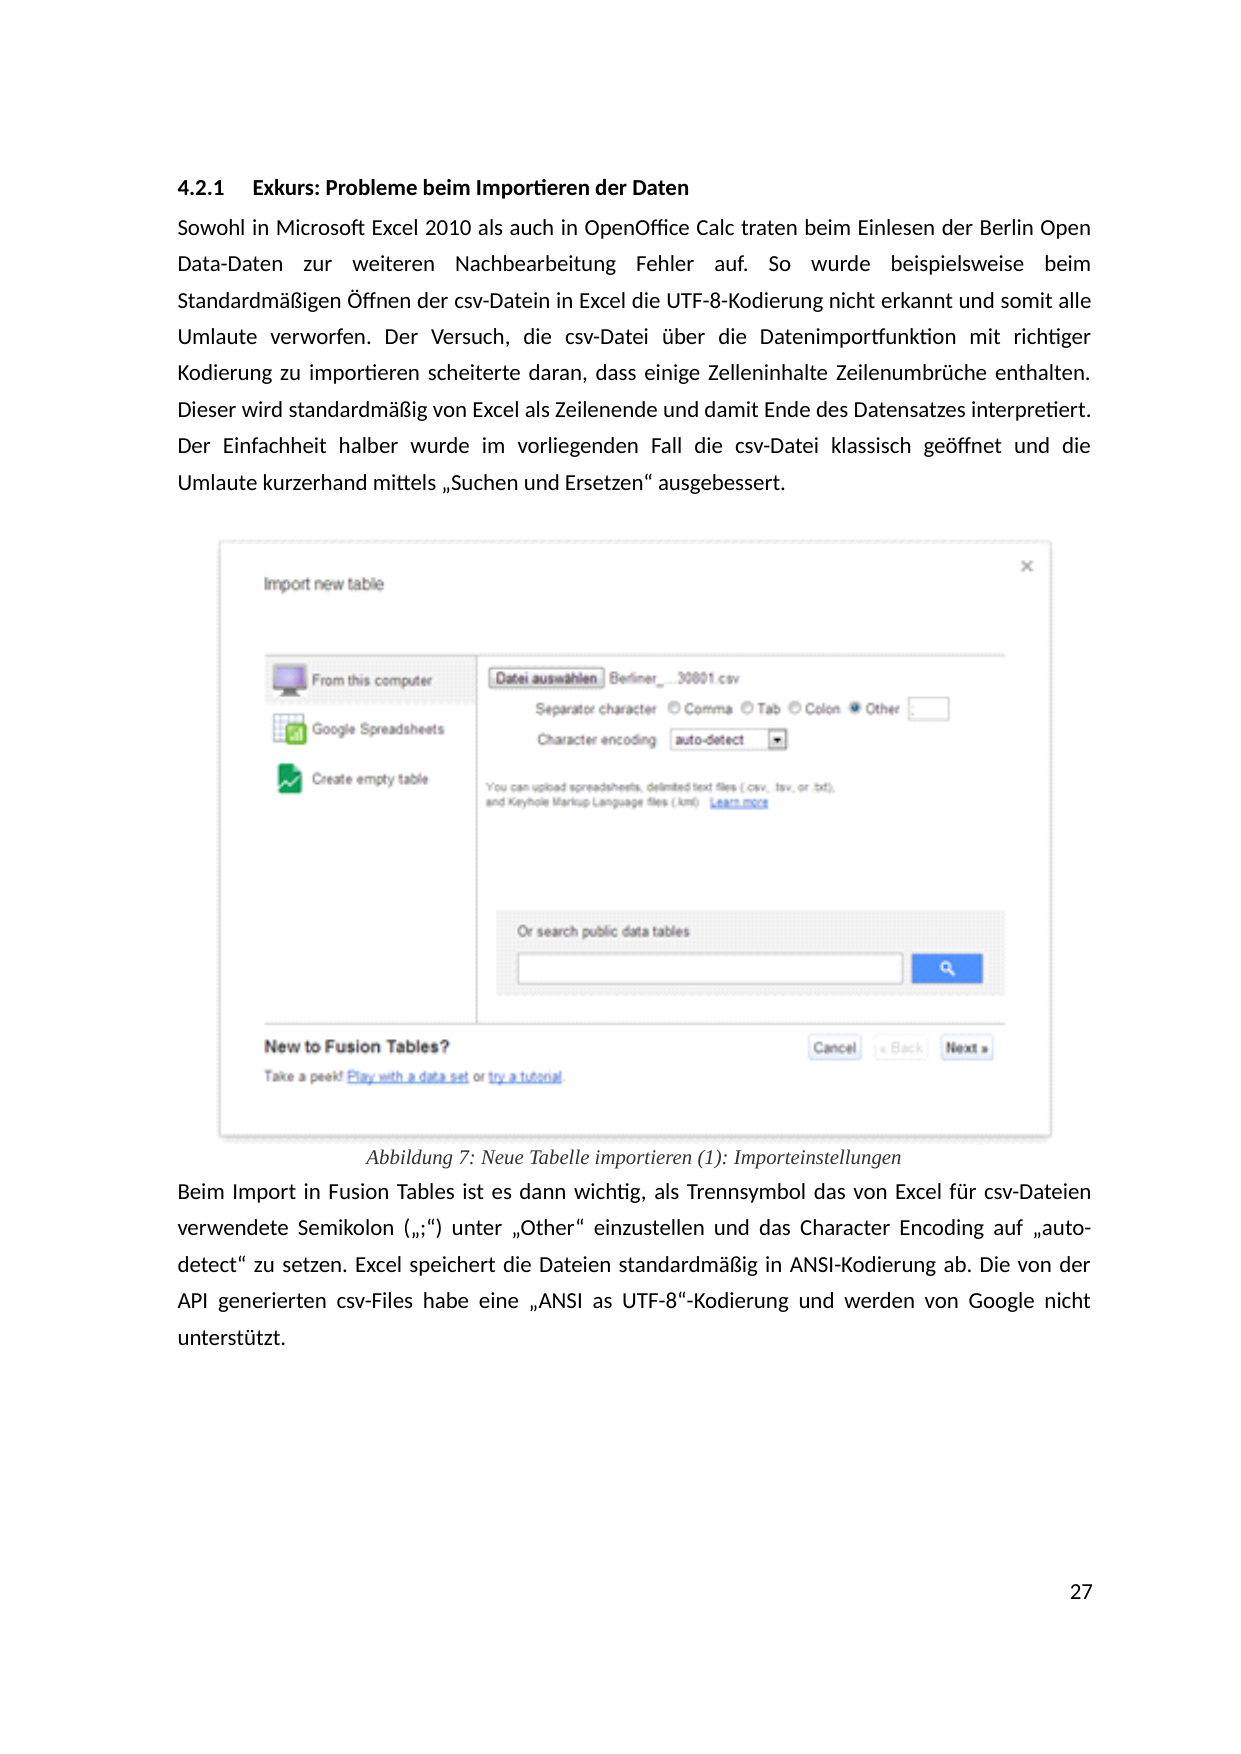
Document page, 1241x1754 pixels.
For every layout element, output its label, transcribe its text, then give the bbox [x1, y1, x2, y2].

text Sowohl in Microsoft Excel 2010 als auch in OpenOffice Calc traten beim Einlesen der Berlin Open Data-Daten zur weiteren Nachbearbeitung Fehler auf. So wurde beispielsweise beim Standardmäßigen Öffnen der csv-Datein in Excel die UTF-8-Kodierung nicht erkannt und somit alle Umlaute verworfen. Der Versuch, die csv-Datei über die Datenimportfunktion mit richtiger Kodierung zu importieren scheiterte daran, dass einige Zelleninhalte Zeilenumbrüche enthalten. Dieser wird standardmäßig von Excel als Zeilenende und damit Ende des Datensatzes interpretiert. Der Einfachheit halber wurde im vorliegenden Fall die csv-Datei klassisch geöffnet und die Umlaute kurzerhand mittels „Suchen und Ersetzen“ ausgebessert. [177, 213, 1093, 496]
subtitle Exkurs: Probleme beim Importieren der Daten [177, 173, 1093, 201]
text Abbildung 7: Neue Tabelle importieren (1): Importeinstellungen [213, 1145, 1057, 1169]
text Beim Import in Fusion Tables ist es dann wichtig, als Trennsymbol das von Excel für csv-Dateien verwendete Semikolon („;“) unter „Other“ einzustellen und das Character Encoding auf „auto-detect“ zu setzen. Excel speichert die Dateien standardmäßig in ANSI-Kodierung ab. Die von der API generierten csv-Files habe eine „ANSI as UTF-8“-Kodierung und werden von Google nicht unterstützt. [177, 1163, 1093, 1351]
